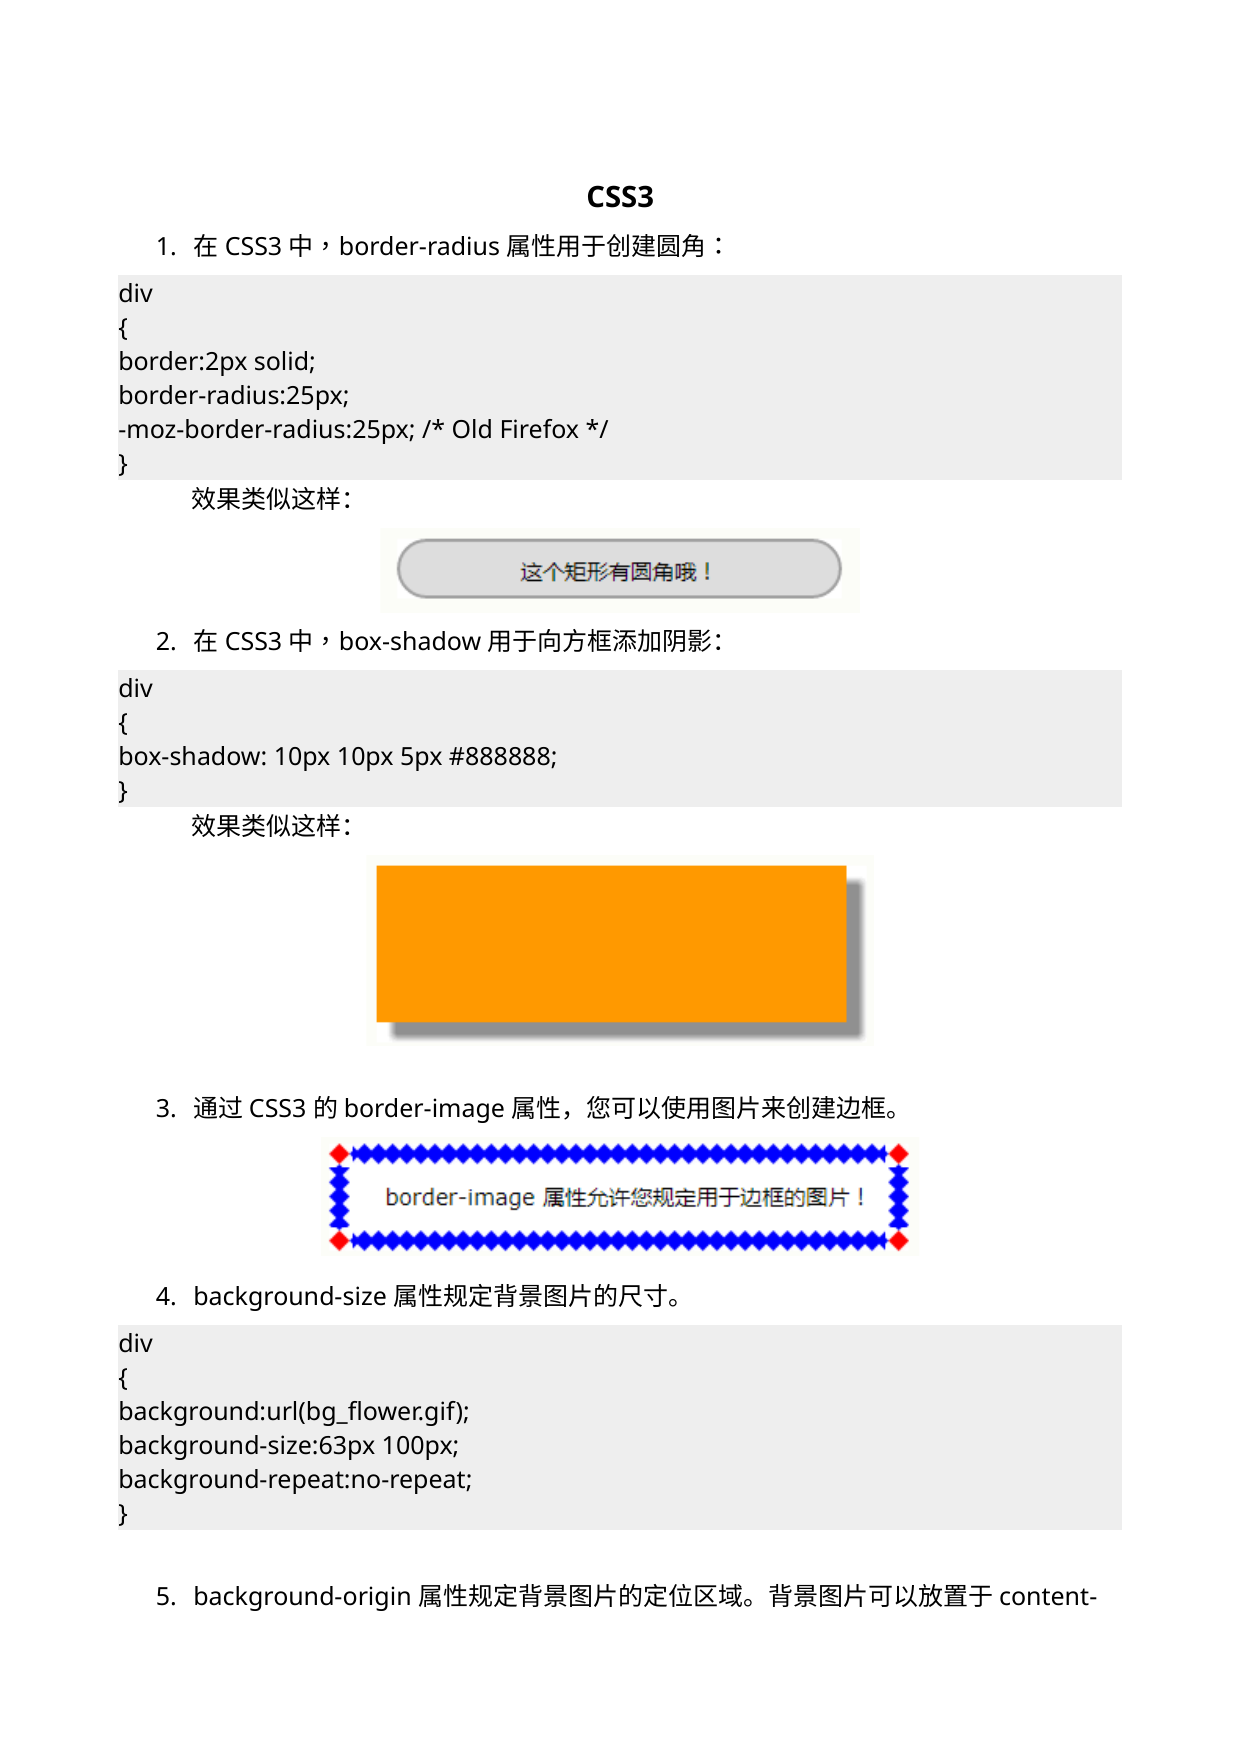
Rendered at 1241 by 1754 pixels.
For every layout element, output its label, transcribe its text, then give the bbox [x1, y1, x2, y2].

text 效果类似这样： [118, 480, 1122, 516]
table_header div { border:2px solid; border-radius:25px; -moz-border-radius:25px; /* Old Firefox */ } [118, 275, 1122, 480]
picture [380, 528, 860, 613]
table_header div { box-shadow: 10px 10px 5px #888888; } [118, 670, 1122, 807]
picture [321, 1137, 920, 1256]
list 通过 CSS3 的 border-image 属性，您可以使用图片来创建边框。 [156, 1088, 1122, 1124]
list background-size 属性规定背景图片的尺寸。 [156, 1277, 1122, 1313]
text 效果类似这样： [118, 807, 1122, 843]
list 在 CSS3 中，box-shadow 用于向方框添加阴影： [156, 622, 1122, 658]
table_header div { background:url(bg_flower.gif); background-size:63px 100px; background-repeat:no-repeat; } [118, 1325, 1122, 1530]
list background-origin 属性规定背景图片的定位区域。背景图片可以放置于 content- [156, 1576, 1122, 1613]
picture [366, 855, 874, 1046]
subtitle CSS3 [118, 176, 1122, 216]
list 在 CSS3 中，border-radius 属性用于创建圆角： [156, 229, 1122, 263]
